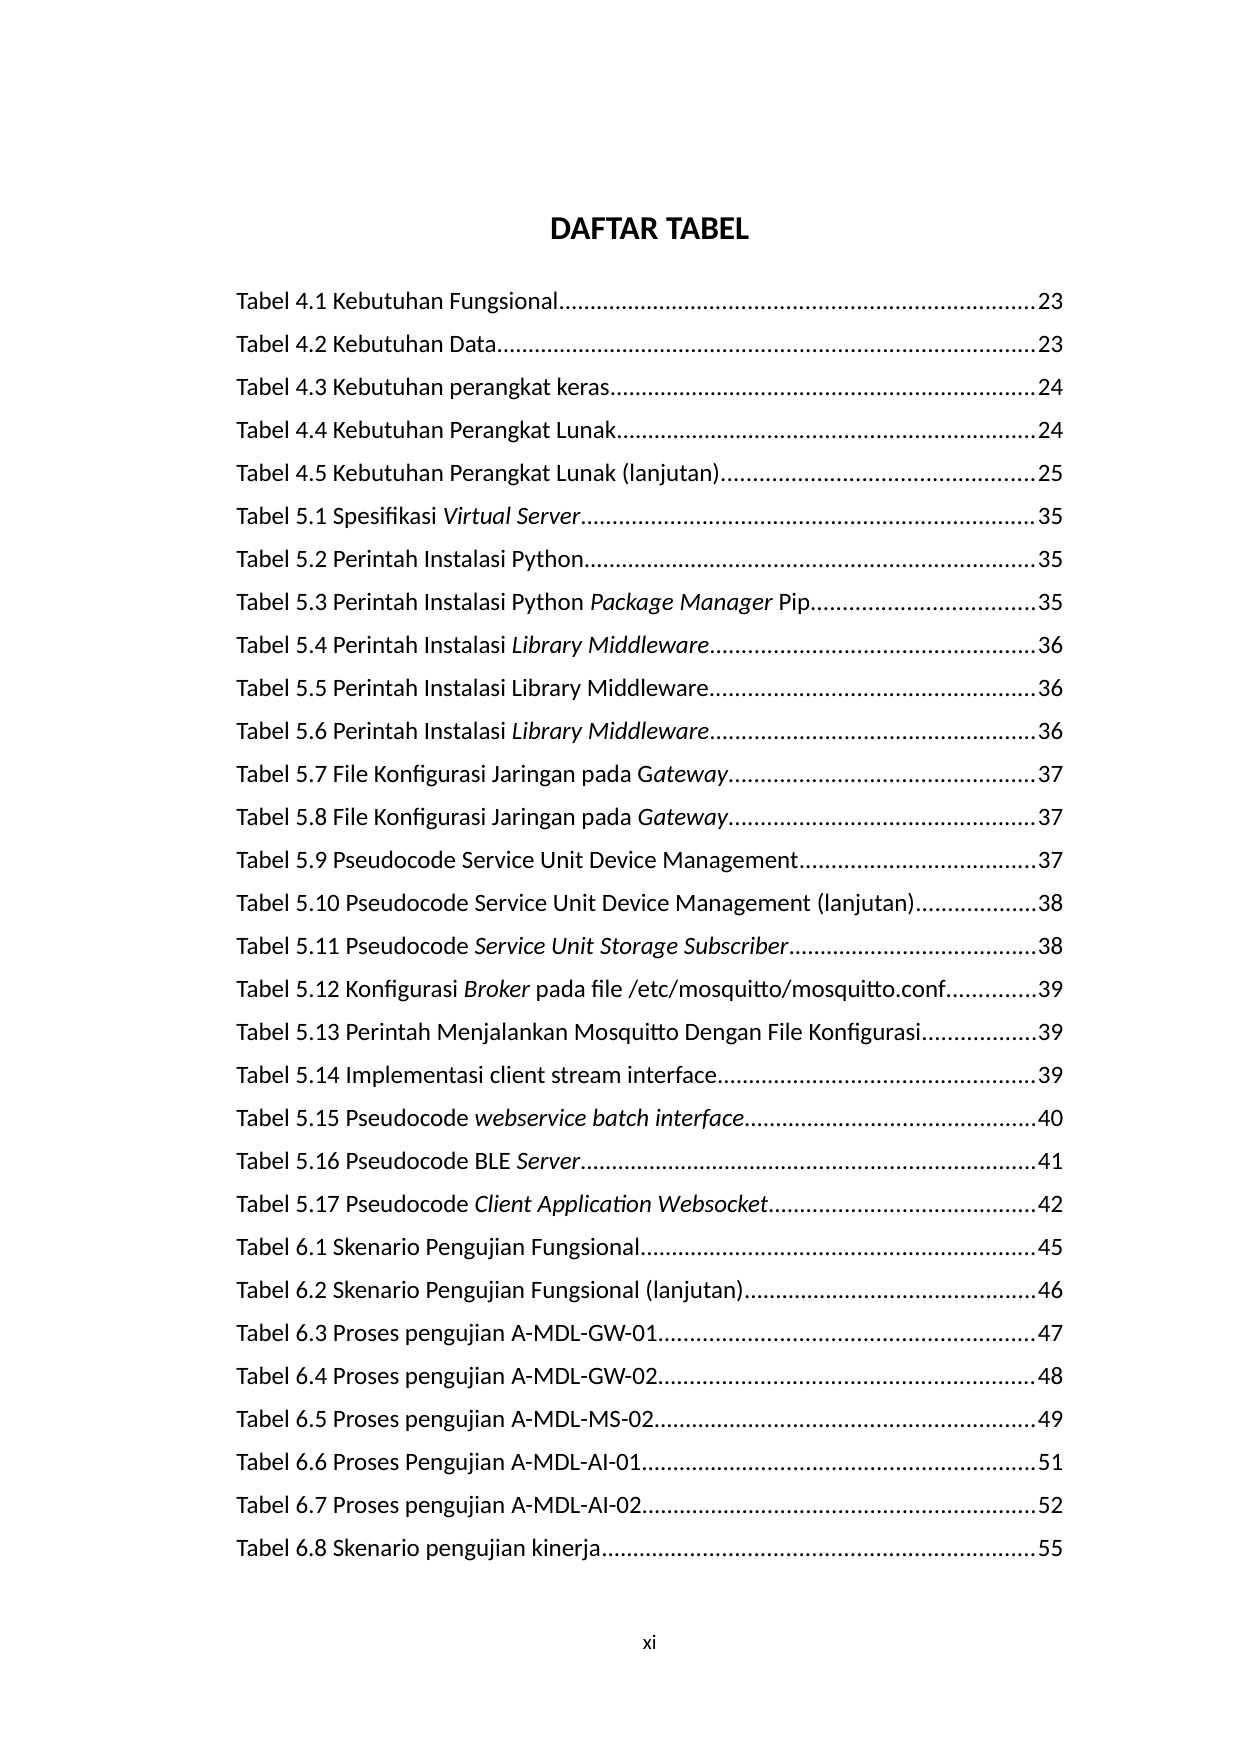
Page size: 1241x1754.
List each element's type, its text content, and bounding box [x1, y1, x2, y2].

text Tabel ‎5.9 Pseudocode Service Unit Device Management 37 [236, 844, 1063, 875]
text Tabel ‎5.13 Perintah Menjalankan Mosquitto Dengan File Konfigurasi 39 [236, 1016, 1063, 1047]
text Tabel ‎6.3 Proses pengujian A-MDL-GW-01 47 [236, 1317, 1063, 1348]
text Tabel ‎5.7 File Konfigurasi Jaringan pada Gateway 37 [236, 758, 1063, 789]
text Tabel ‎5.6 Perintah Instalasi Library Middleware 36 [236, 715, 1063, 746]
text Tabel ‎5.14 Implementasi client stream interface 39 [236, 1059, 1063, 1090]
text Tabel ‎6.1 Skenario Pengujian Fungsional 45 [236, 1231, 1063, 1262]
text Tabel ‎6.4 Proses pengujian A-MDL-GW-02 48 [236, 1361, 1063, 1391]
text Tabel ‎5.5 Perintah Instalasi Library Middleware 36 [236, 672, 1063, 703]
text Tabel ‎4.3 Kebutuhan perangkat keras 24 [236, 371, 1063, 402]
text Tabel ‎5.2 Perintah Instalasi Python 35 [236, 543, 1063, 574]
text Tabel ‎5.3 Perintah Instalasi Python Package Manager Pip 35 [236, 586, 1063, 617]
text Tabel ‎5.10 Pseudocode Service Unit Device Management (lanjutan) 38 [236, 887, 1063, 918]
text Tabel ‎5.1 Spesifikasi Virtual Server 35 [236, 500, 1063, 531]
text Tabel ‎5.11 Pseudocode Service Unit Storage Subscriber 38 [236, 930, 1063, 961]
text Tabel ‎4.2 Kebutuhan Data 23 [236, 328, 1063, 358]
text Tabel ‎5.4 Perintah Instalasi Library Middleware 36 [236, 629, 1063, 660]
text Tabel ‎6.7 Proses pengujian A-MDL-AI-02 52 [236, 1489, 1063, 1520]
subtitle DAFTAR TABEL [236, 207, 1063, 247]
text Tabel ‎6.6 Proses Pengujian A-MDL-AI-01 51 [236, 1447, 1063, 1477]
text Tabel 4.5 Kebutuhan Perangkat Lunak (lanjutan) 25 [236, 457, 1063, 488]
text Tabel ‎5.17 Pseudocode Client Application Websocket 42 [236, 1188, 1063, 1219]
text Tabel ‎6.2 Skenario Pengujian Fungsional (lanjutan) 46 [236, 1274, 1063, 1305]
text Tabel ‎6.8 Skenario pengujian kinerja 55 [236, 1533, 1063, 1563]
text Tabel 4.4 Kebutuhan Perangkat Lunak 24 [236, 414, 1063, 444]
text Tabel ‎5.16 Pseudocode BLE Server 41 [236, 1145, 1063, 1176]
text Tabel ‎5.8 File Konfigurasi Jaringan pada Gateway 37 [236, 801, 1063, 832]
text Tabel ‎6.5 Proses pengujian A-MDL-MS-02 49 [236, 1403, 1063, 1434]
text Tabel ‎5.12 Konfigurasi Broker pada file /etc/mosquitto/mosquitto.conf 39 [236, 973, 1063, 1004]
text Tabel ‎4.1 Kebutuhan Fungsional 23 [236, 285, 1063, 316]
text Tabel ‎5.15 Pseudocode webservice batch interface 40 [236, 1102, 1063, 1133]
